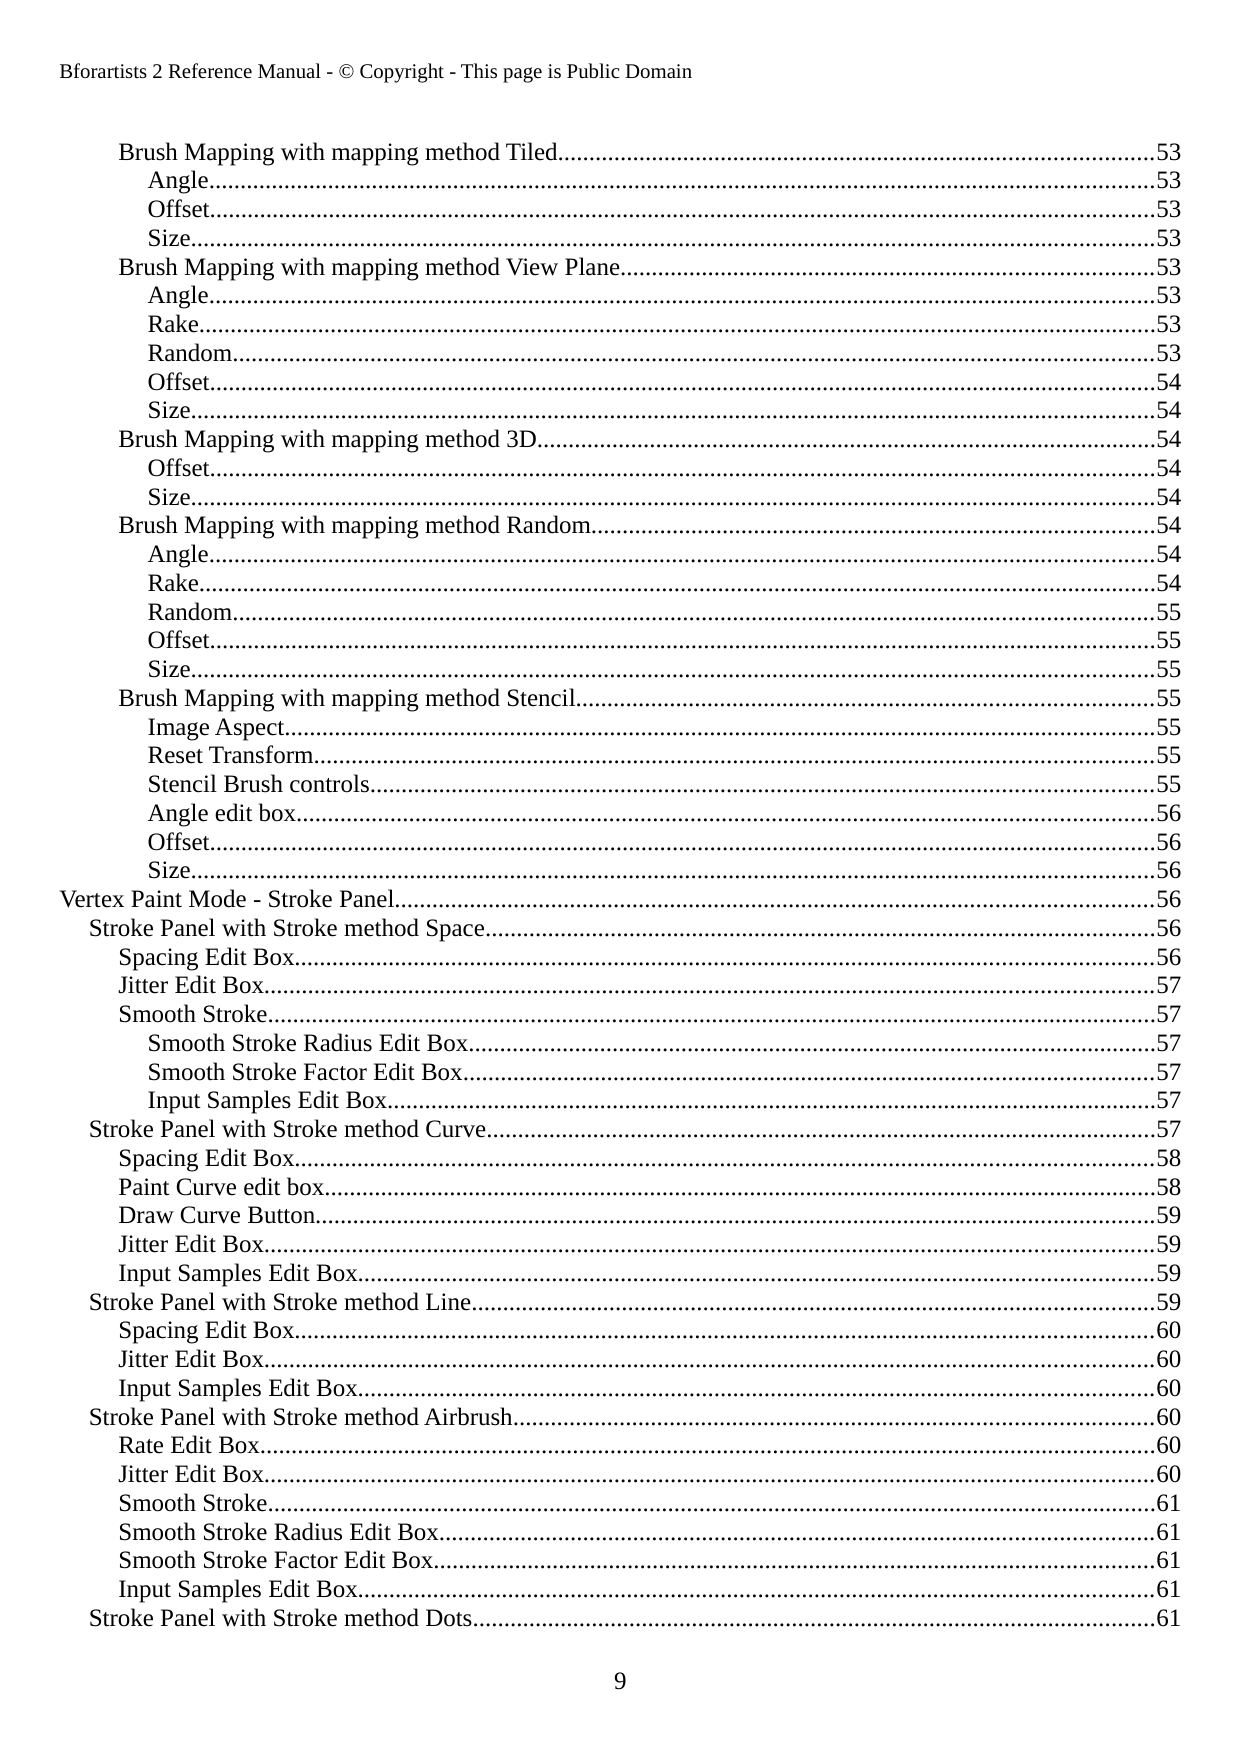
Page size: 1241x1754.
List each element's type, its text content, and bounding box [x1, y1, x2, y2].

text Jitter Edit Box 60 [118, 1344, 1181, 1373]
text Smooth Stroke 57 [118, 999, 1181, 1028]
text Offset 55 [147, 625, 1181, 654]
text Smooth Stroke Radius Edit Box 57 [147, 1028, 1181, 1057]
text Rake 54 [147, 568, 1181, 597]
text Size 54 [147, 482, 1181, 510]
text Brush Mapping with mapping method Stencil 55 [118, 683, 1181, 712]
text Stroke Panel with Stroke method Line 59 [88, 1287, 1181, 1315]
text Vertex Paint Mode - Stroke Panel 56 [59, 884, 1181, 913]
text Brush Mapping with mapping method Random 54 [118, 510, 1181, 539]
text Reset Transform 55 [147, 740, 1181, 769]
text Size 53 [147, 223, 1181, 252]
text Angle edit box 56 [147, 798, 1181, 827]
text Stencil Brush controls 55 [147, 769, 1181, 798]
text Offset 54 [147, 453, 1181, 482]
text Spacing Edit Box 58 [118, 1143, 1181, 1172]
text Brush Mapping with mapping method 3D 54 [118, 424, 1181, 453]
text Angle 53 [147, 280, 1181, 309]
text Rate Edit Box 60 [118, 1430, 1181, 1459]
text Input Samples Edit Box 60 [118, 1373, 1181, 1402]
text Spacing Edit Box 60 [118, 1315, 1181, 1344]
text Offset 53 [147, 194, 1181, 223]
text Smooth Stroke Radius Edit Box 61 [118, 1517, 1181, 1545]
text Size 56 [147, 855, 1181, 884]
text Stroke Panel with Stroke method Curve 57 [88, 1114, 1181, 1143]
text Brush Mapping with mapping method Tiled 53 [118, 137, 1181, 165]
text Angle 53 [147, 165, 1181, 194]
text Paint Curve edit box 58 [118, 1172, 1181, 1200]
text Jitter Edit Box 60 [118, 1459, 1181, 1488]
text Draw Curve Button 59 [118, 1200, 1181, 1229]
text Offset 56 [147, 827, 1181, 855]
text Size 55 [147, 654, 1181, 683]
text Random 55 [147, 597, 1181, 625]
text Smooth Stroke Factor Edit Box 57 [147, 1057, 1181, 1085]
text Input Samples Edit Box 59 [118, 1258, 1181, 1287]
text Random 53 [147, 338, 1181, 367]
text Offset 54 [147, 367, 1181, 395]
text Jitter Edit Box 59 [118, 1229, 1181, 1258]
text Stroke Panel with Stroke method Dots 61 [88, 1603, 1181, 1632]
text Size 54 [147, 395, 1181, 424]
text Rake 53 [147, 309, 1181, 338]
text Angle 54 [147, 539, 1181, 568]
text Stroke Panel with Stroke method Airbrush 60 [88, 1402, 1181, 1430]
text Spacing Edit Box 56 [118, 942, 1181, 970]
text Input Samples Edit Box 61 [118, 1574, 1181, 1603]
text Image Aspect 55 [147, 712, 1181, 740]
text Smooth Stroke 61 [118, 1488, 1181, 1517]
text Smooth Stroke Factor Edit Box 61 [118, 1545, 1181, 1574]
text Jitter Edit Box 57 [118, 970, 1181, 999]
text Brush Mapping with mapping method View Plane 53 [118, 252, 1181, 280]
text Input Samples Edit Box 57 [147, 1085, 1181, 1114]
text Stroke Panel with Stroke method Space 56 [88, 913, 1181, 942]
